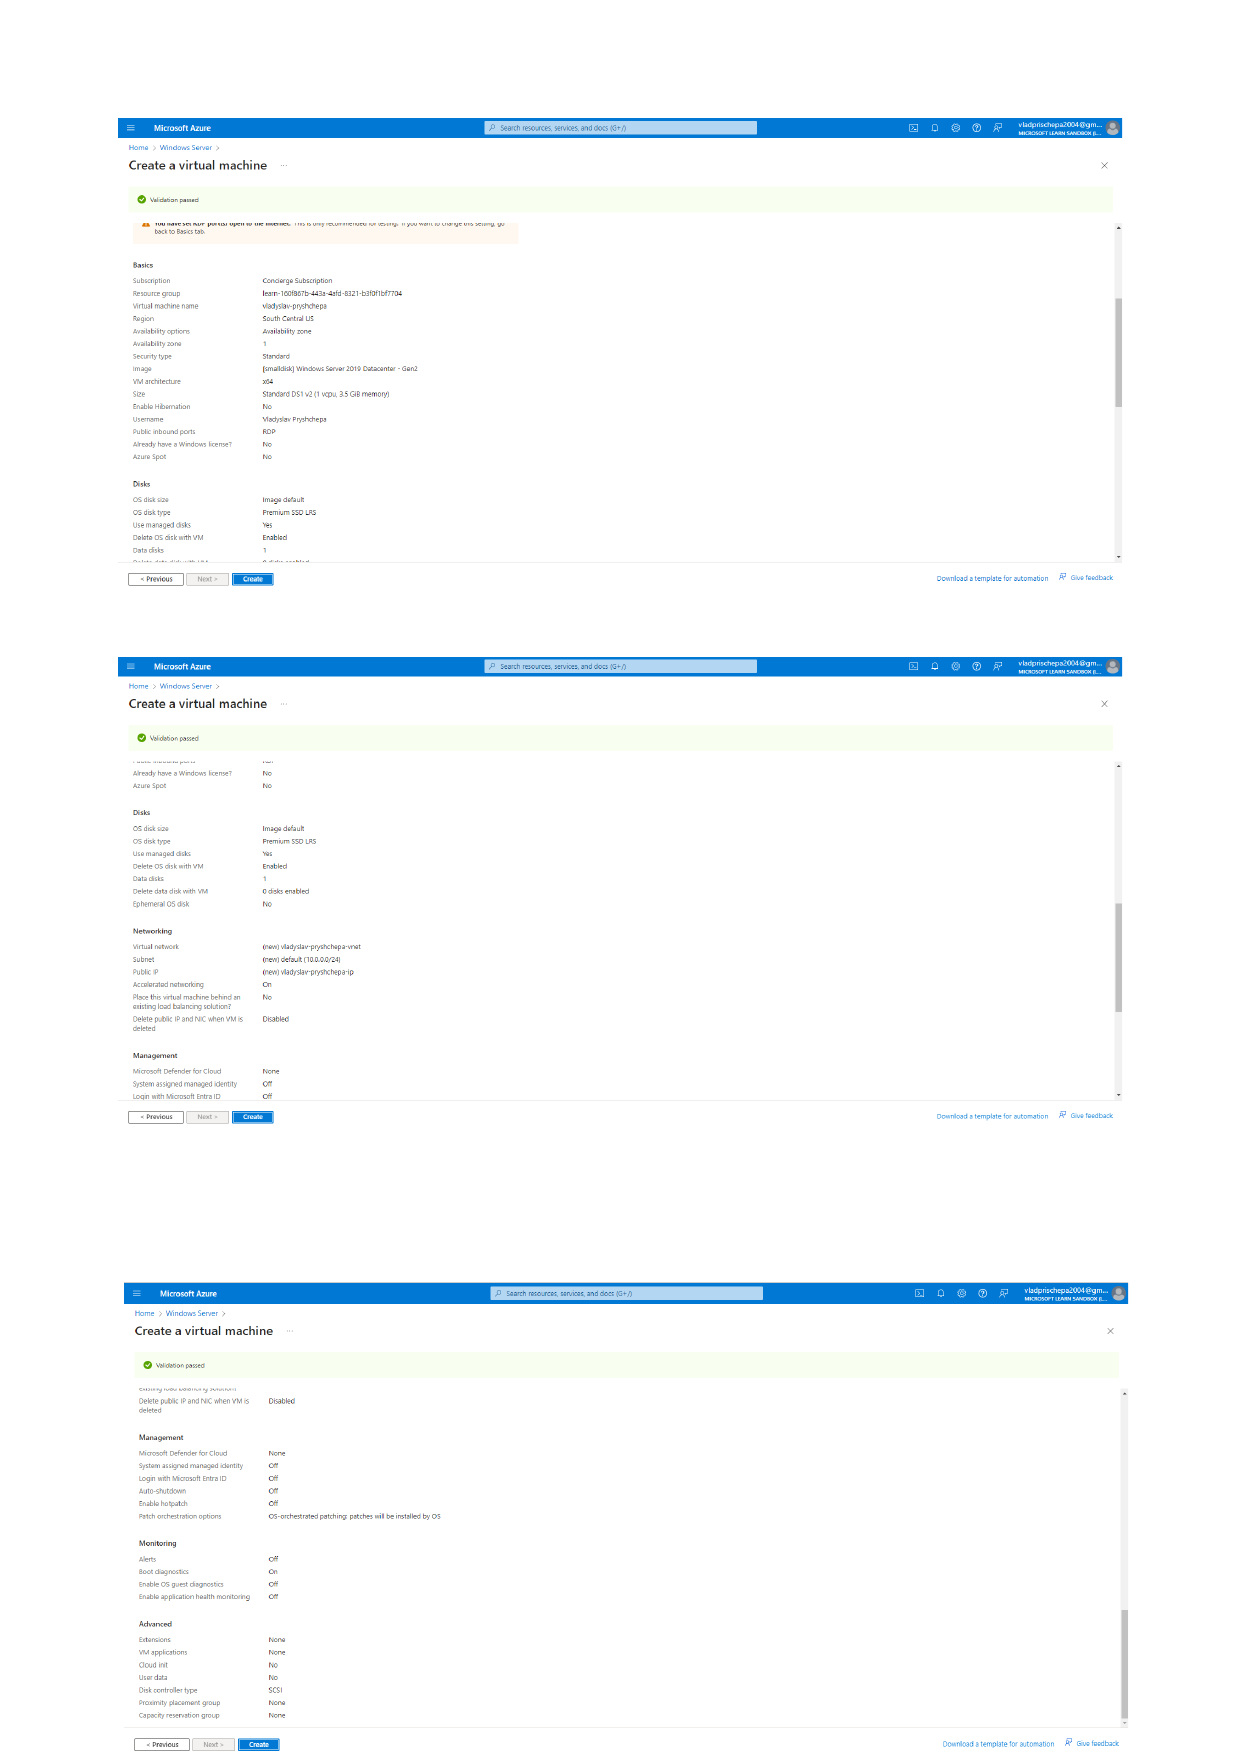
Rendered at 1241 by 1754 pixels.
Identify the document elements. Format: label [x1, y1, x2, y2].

picture [118, 118, 1123, 591]
picture [124, 1282, 1129, 1754]
picture [118, 657, 1123, 1131]
